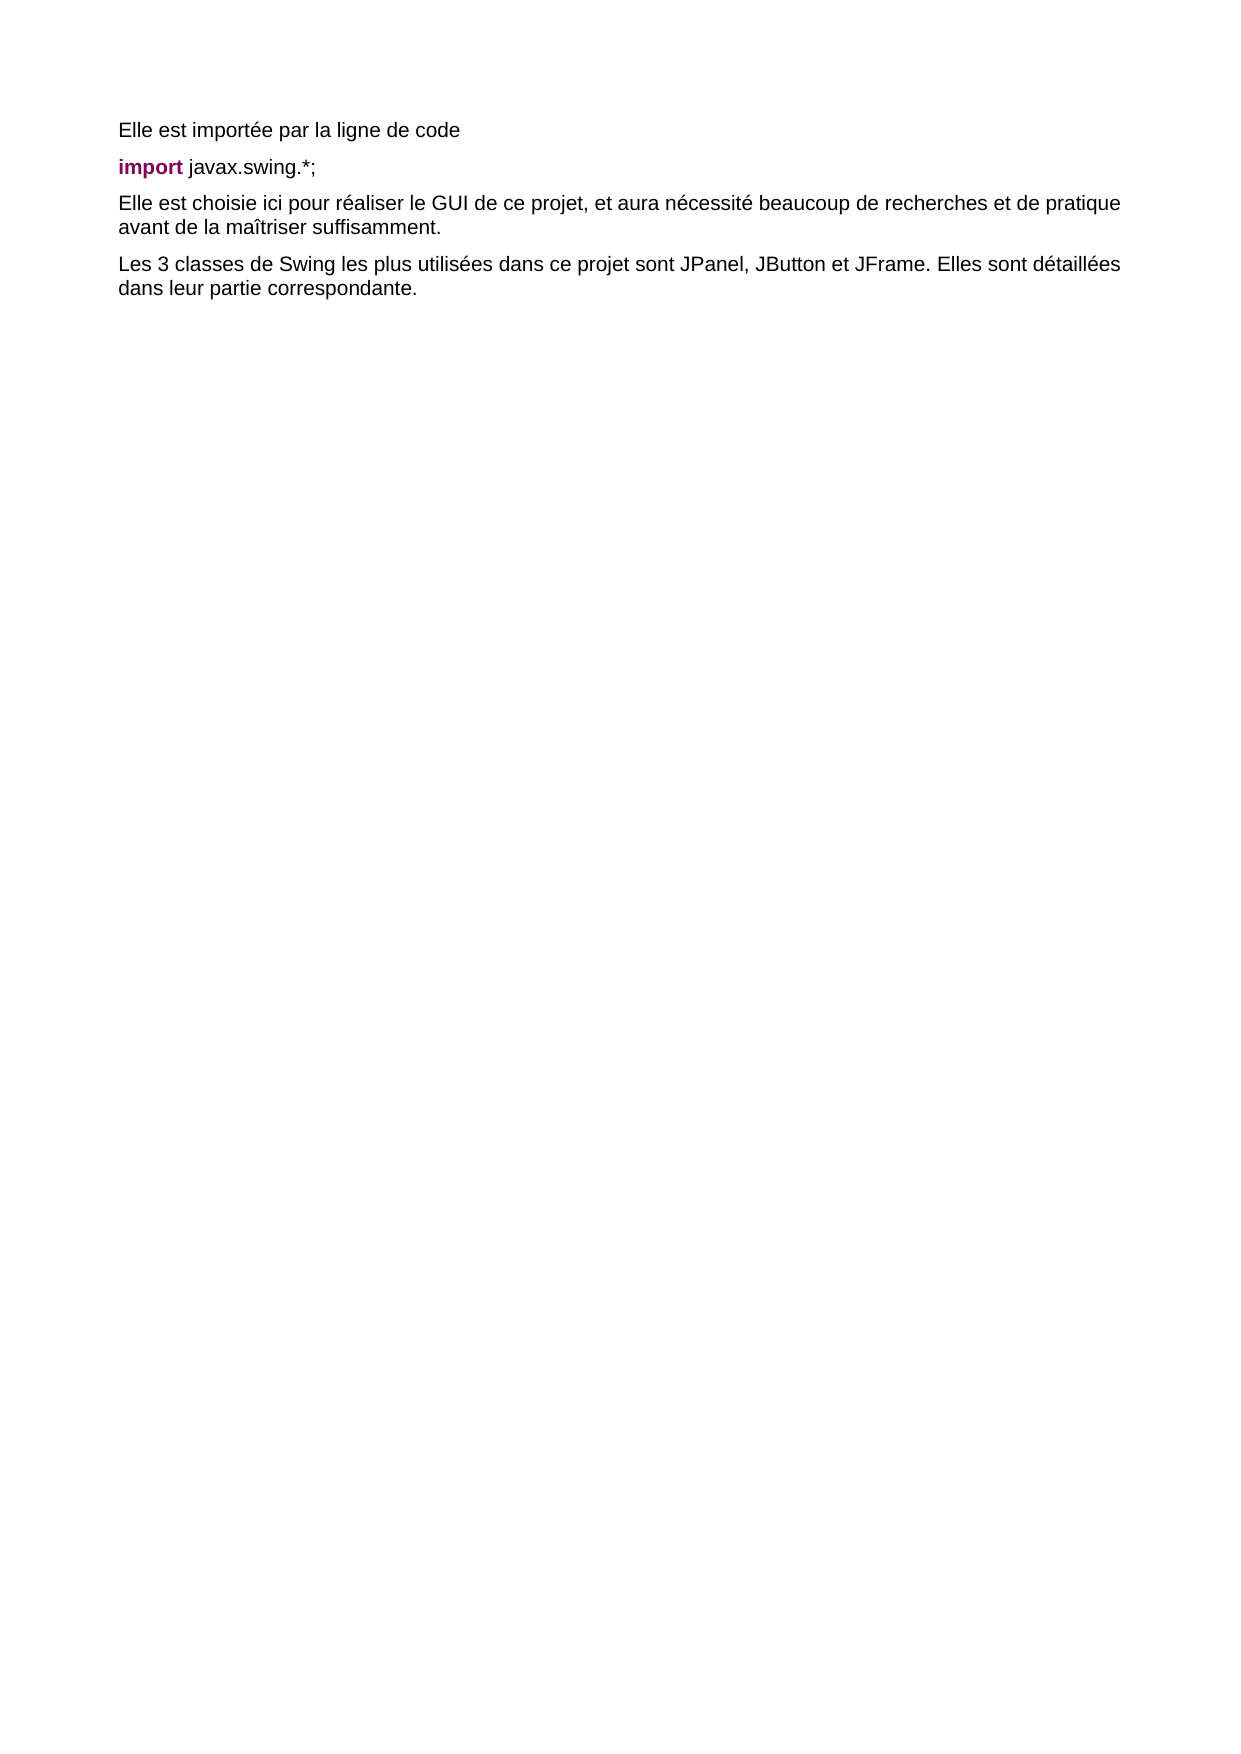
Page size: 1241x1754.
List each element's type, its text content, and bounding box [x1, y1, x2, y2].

text import javax.swing.*; [118, 154, 1122, 178]
text Les 3 classes de Swing les plus utilisées dans ce projet sont JPanel, JButton et JFrame. Elles sont détaillées dans leur partie correspondante. [118, 251, 1122, 299]
text Elle est importée par la ligne de code [118, 118, 1122, 142]
text Elle est choisie ici pour réaliser le GUI de ce projet, et aura nécessité beaucoup de recherches et de pratique avant de la maîtriser suffisamment. [118, 191, 1122, 239]
